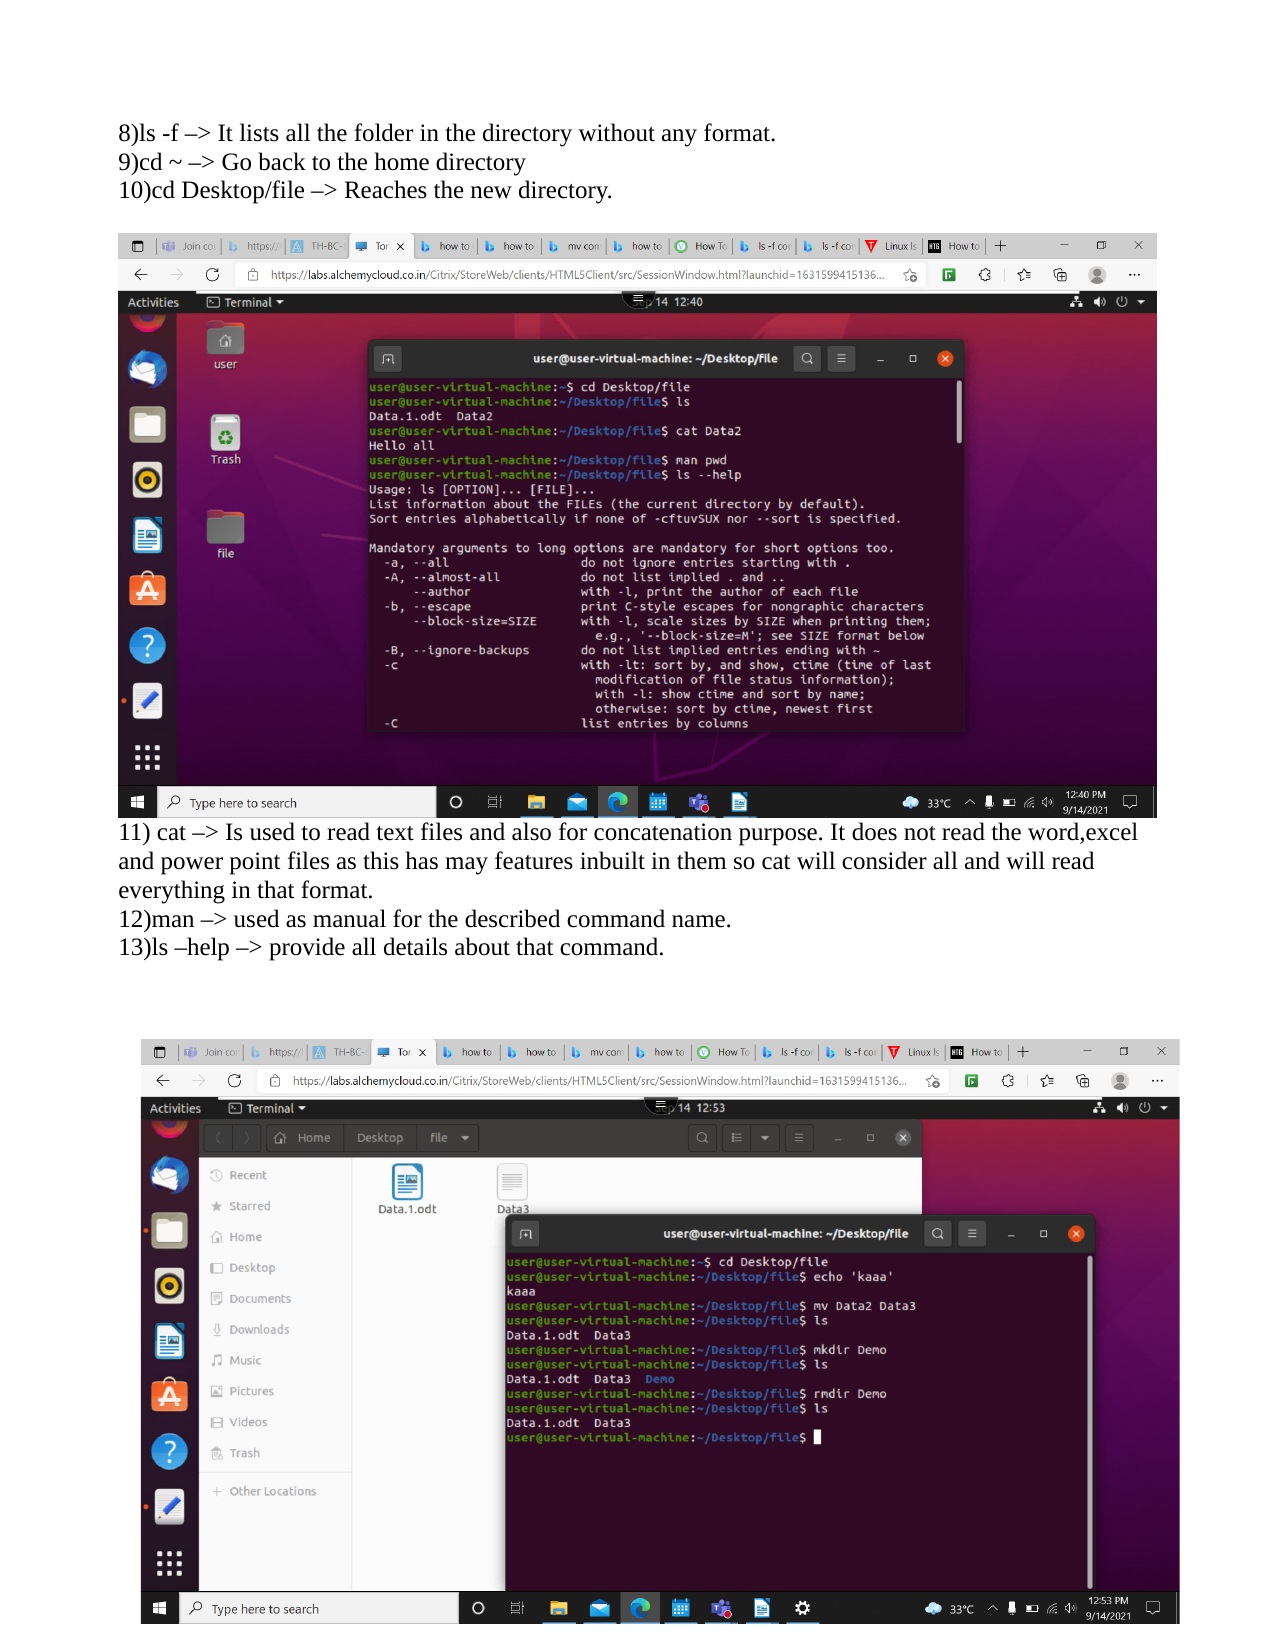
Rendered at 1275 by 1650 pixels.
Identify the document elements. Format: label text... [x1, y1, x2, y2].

text 9)cd ~ –> Go back to the home directory [118, 147, 1157, 176]
text 12)man –> used as manual for the described command name. [118, 904, 1157, 932]
text 8)ls -f –> It lists all the folder in the directory without any format. [118, 118, 1157, 147]
picture [140, 1039, 1180, 1624]
picture [118, 233, 1157, 818]
text 11) cat –> Is used to read text files and also for concatenation purpose. It does not read the word,excel and power point files as this has may features inbuilt in them so cat will consider all and will read everything in that format. [118, 818, 1157, 904]
text 10)cd Desktop/file –> Reaches the new directory. [118, 176, 1157, 204]
text 13)ls –help –> provide all details about that command. [118, 932, 1157, 961]
